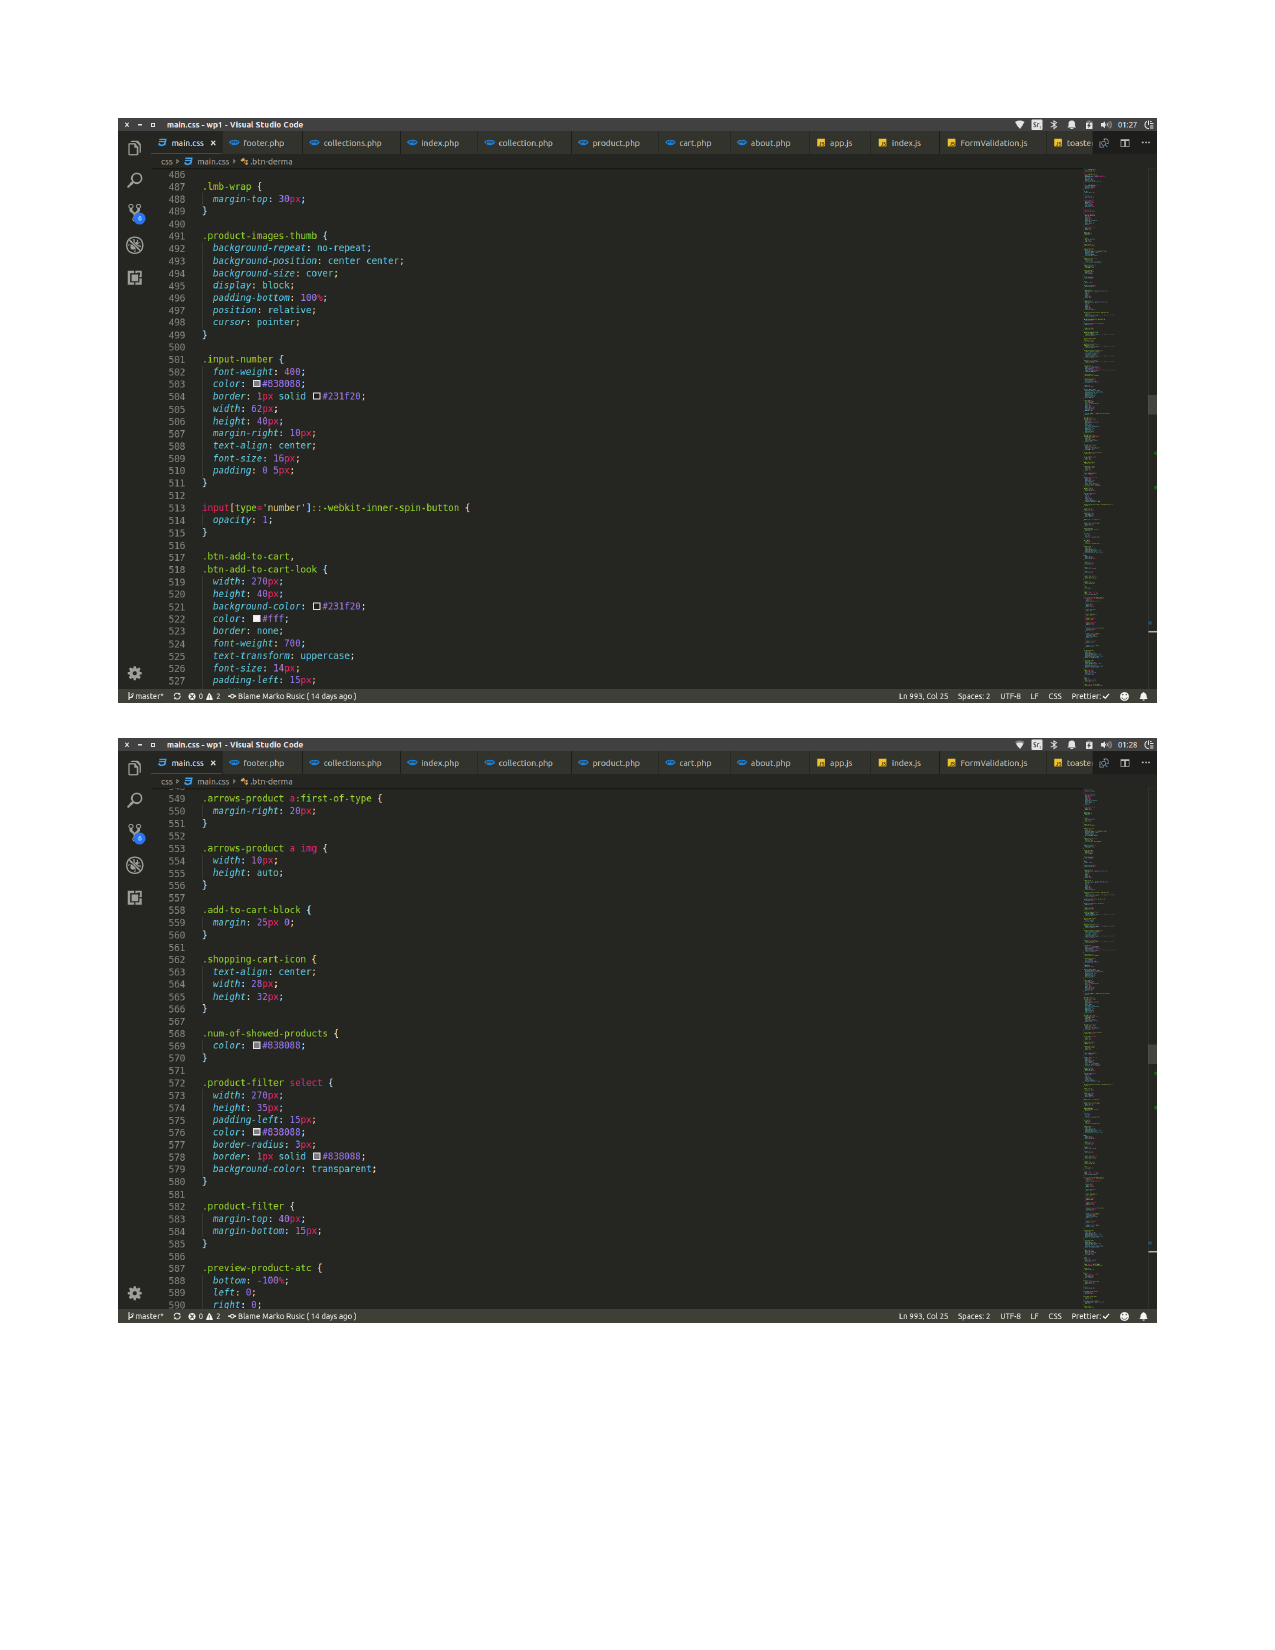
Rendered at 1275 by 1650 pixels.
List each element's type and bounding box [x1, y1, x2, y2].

picture [118, 738, 1157, 1323]
picture [118, 118, 1157, 703]
